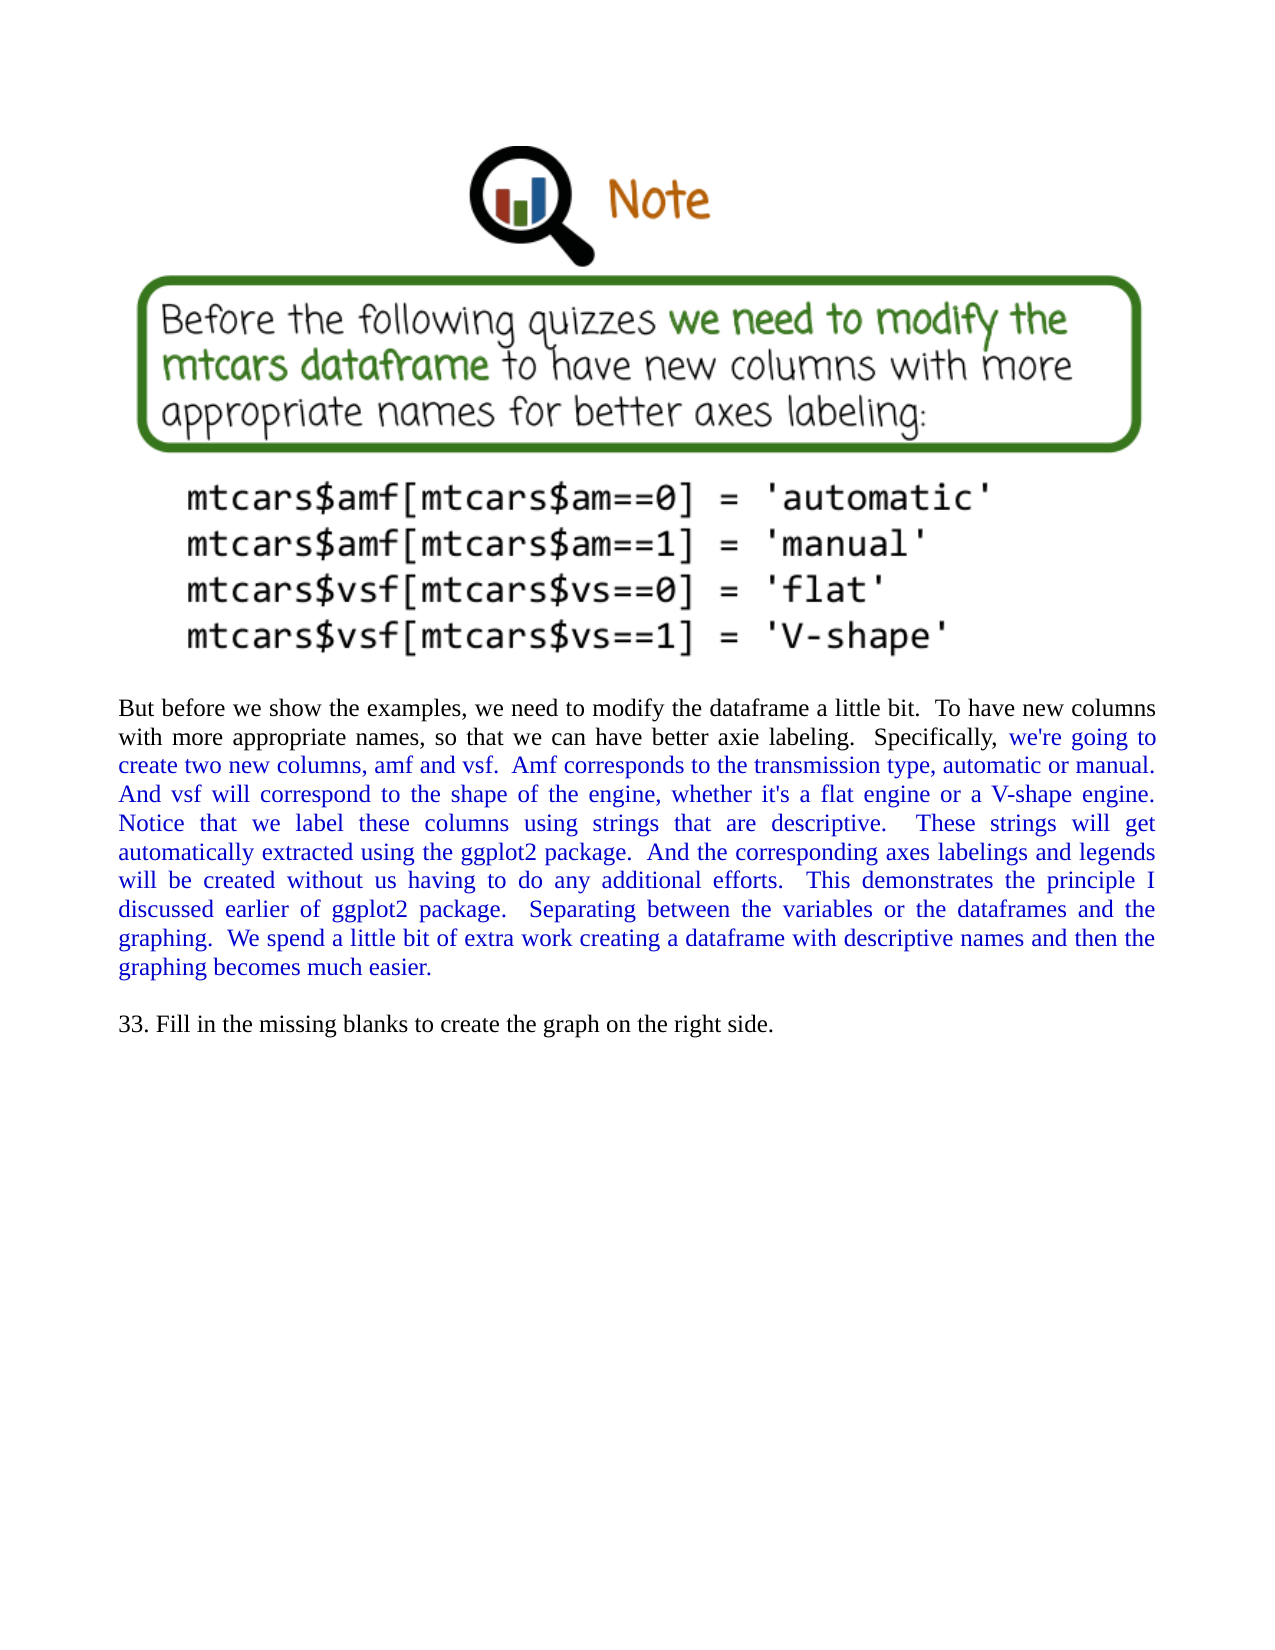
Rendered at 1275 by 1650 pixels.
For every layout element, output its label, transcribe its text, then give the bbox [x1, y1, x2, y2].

text But before we show the examples, we need to modify the dataframe a little bit. To have new columns with more appropriate names, so that we can have better axie labeling. Specifically, we're going to create two new columns, amf and vsf. Amf corresponds to the transmission type, automatic or manual. And vsf will correspond to the shape of the engine, whether it's a flat engine or a V-shape engine. Notice that we label these columns using strings that are descriptive. These strings will get automatically extracted using the ggplot2 package. And the corresponding axes labelings and legends will be created without us having to do any additional efforts. This demonstrates the principle I discussed earlier of ggplot2 package. Separating between the variables or the dataframes and the graphing. We spend a little bit of extra work creating a dataframe with descriptive names and then the graphing becomes much easier. [118, 693, 1157, 980]
picture [118, 146, 1157, 664]
text 33. Fill in the missing blanks to create the graph on the right side. [118, 1009, 1157, 1038]
